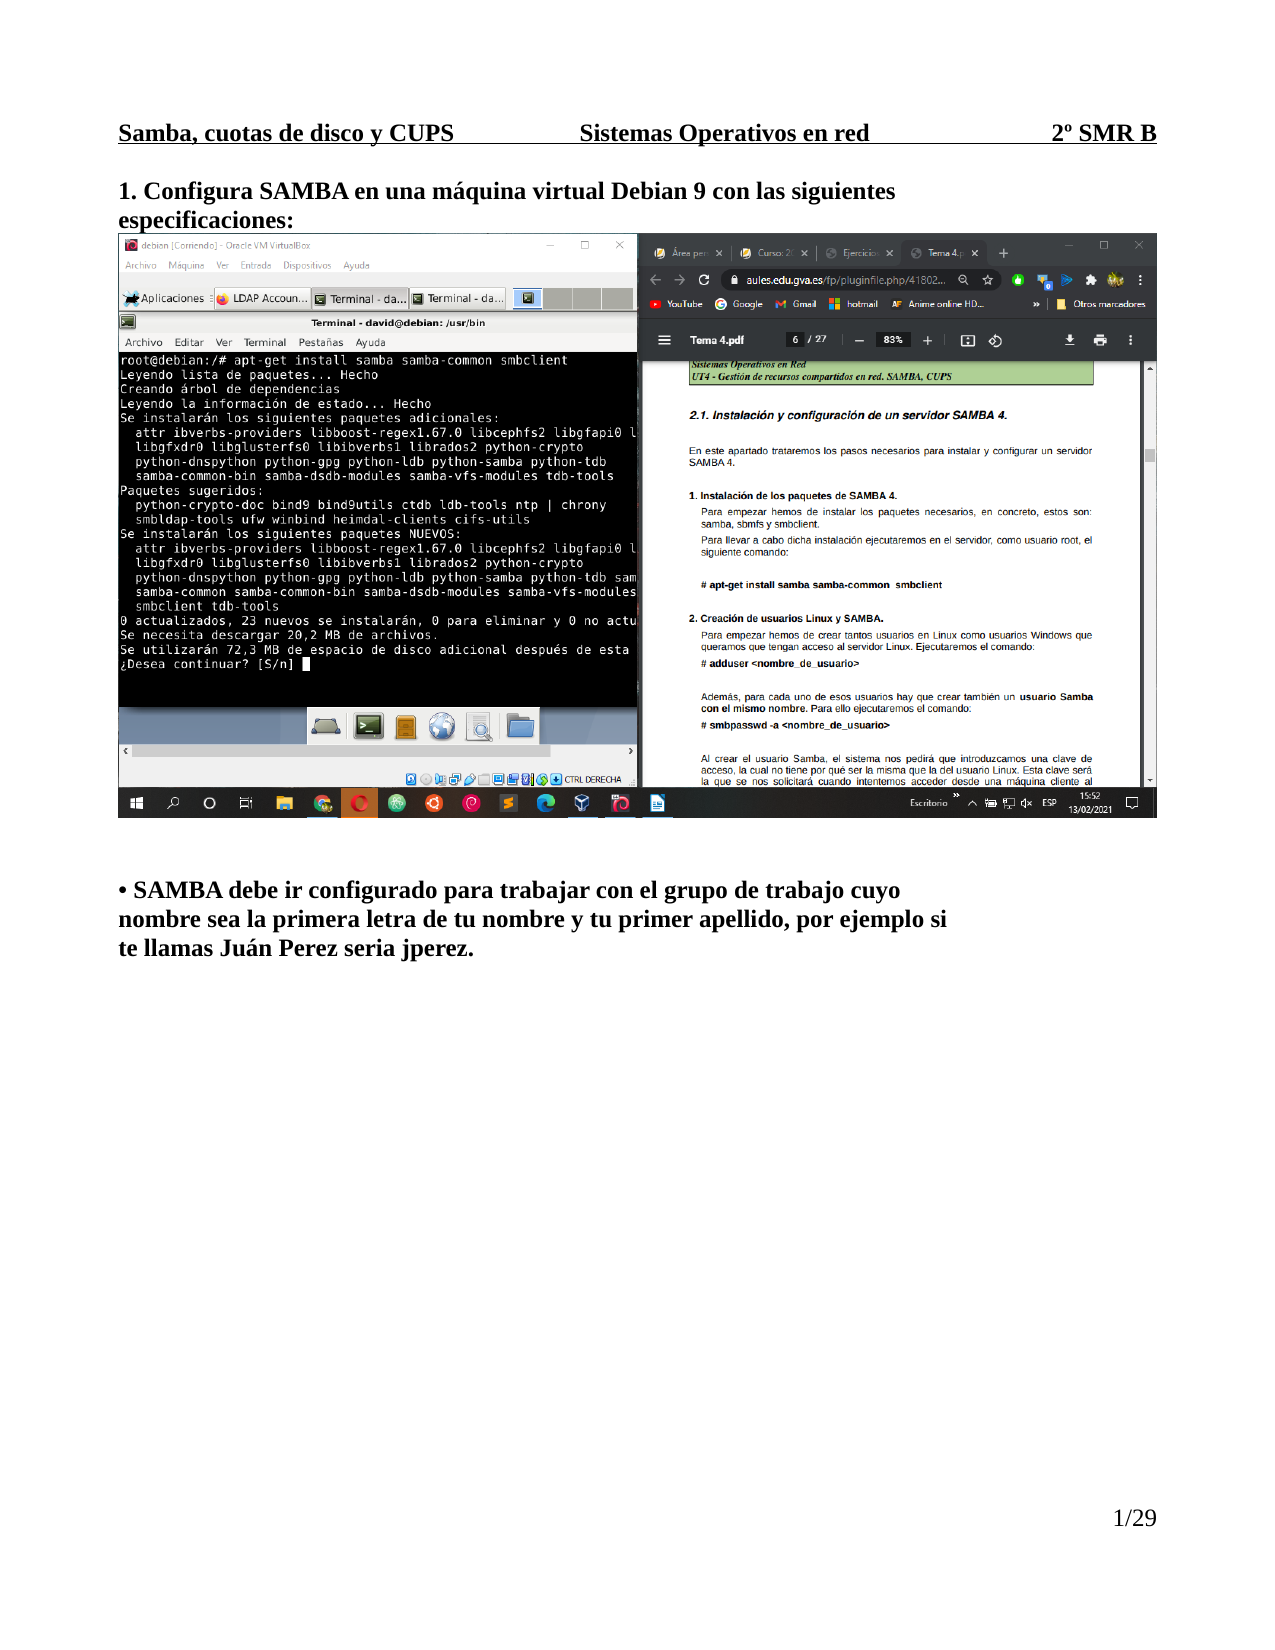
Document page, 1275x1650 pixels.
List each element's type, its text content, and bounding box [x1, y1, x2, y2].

picture [118, 233, 1157, 818]
text te llamas Juán Perez seria jperez. [118, 933, 1157, 962]
text nombre sea la primera letra de tu nombre y tu primer apellido, por ejemplo si [118, 904, 1157, 933]
text • SAMBA debe ir configurado para trabajar con el grupo de trabajo cuyo [118, 875, 1157, 904]
text 1. Configura SAMBA en una máquina virtual Debian 9 con las siguientes [118, 176, 1157, 205]
text especificaciones: [118, 205, 1157, 233]
